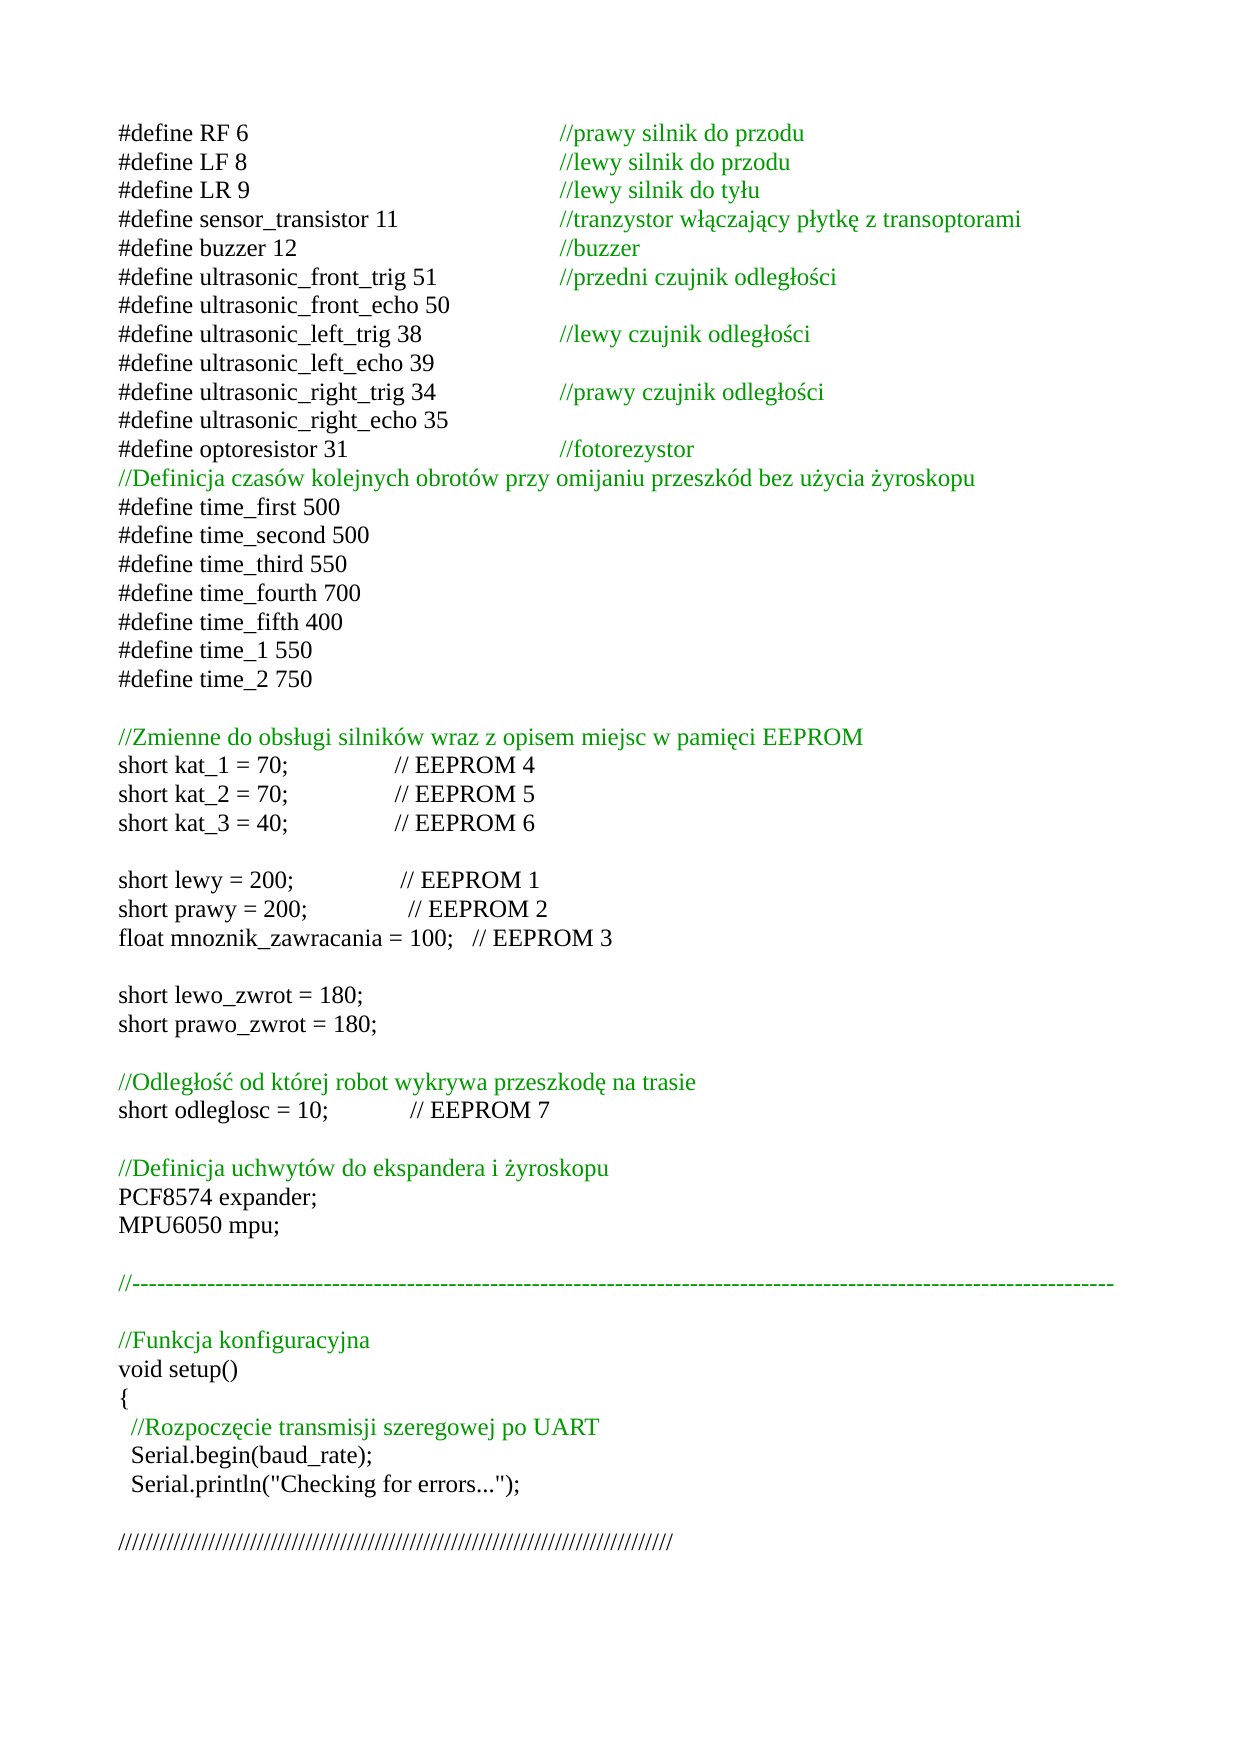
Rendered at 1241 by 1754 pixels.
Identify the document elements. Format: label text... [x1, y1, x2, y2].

text #define ultrasonic_front_trig 51 //przedni czujnik odległości [118, 262, 1122, 291]
text //Definicja czasów kolejnych obrotów przy omijaniu przeszkód bez użycia żyroskopu [118, 463, 1122, 492]
text PCF8574 expander; [118, 1182, 1122, 1211]
text #define optoresistor 31 //fotorezystor [118, 434, 1122, 463]
text void setup() [118, 1354, 1122, 1383]
text #define ultrasonic_left_trig 38 //lewy czujnik odległości [118, 319, 1122, 348]
text #define time_fifth 400 [118, 607, 1122, 636]
text short kat_1 = 70; // EEPROM 4 [118, 751, 1122, 779]
text #define time_second 500 [118, 521, 1122, 549]
text short prawy = 200; // EEPROM 2 [118, 894, 1122, 923]
text short kat_2 = 70; // EEPROM 5 [118, 779, 1122, 808]
text #define time_first 500 [118, 492, 1122, 521]
text //Zmienne do obsługi silników wraz z opisem miejsc w pamięci EEPROM [118, 722, 1122, 751]
text #define ultrasonic_right_echo 35 [118, 406, 1122, 434]
text short lewo_zwrot = 180; [118, 981, 1122, 1009]
text //Rozpoczęcie transmisji szeregowej po UART [118, 1412, 1122, 1441]
text //Funkcja konfiguracyjna [118, 1326, 1122, 1354]
text short lewy = 200; // EEPROM 1 [118, 866, 1122, 894]
text #define LR 9 //lewy silnik do tyłu [118, 176, 1122, 204]
text MPU6050 mpu; [118, 1211, 1122, 1239]
text float mnoznik_zawracania = 100; // EEPROM 3 [118, 923, 1122, 952]
text //////////////////////////////////////////////////////////////////////////////// [118, 1527, 1122, 1556]
text #define RF 6 //prawy silnik do przodu [118, 118, 1122, 147]
text #define time_2 750 [118, 664, 1122, 693]
text Serial.println("Checking for errors..."); [118, 1469, 1122, 1498]
text short odleglosc = 10; // EEPROM 7 [118, 1096, 1122, 1124]
text #define ultrasonic_right_trig 34 //prawy czujnik odległości [118, 377, 1122, 406]
text //---------------------------------------------------------------------------------------------------------------------- [118, 1268, 1122, 1297]
text { [118, 1383, 1122, 1412]
text #define ultrasonic_front_echo 50 [118, 291, 1122, 319]
text //Odległość od której robot wykrywa przeszkodę na trasie [118, 1067, 1122, 1096]
text #define ultrasonic_left_echo 39 [118, 348, 1122, 377]
text #define sensor_transistor 11 //tranzystor włączający płytkę z transoptorami [118, 204, 1122, 233]
text short kat_3 = 40; // EEPROM 6 [118, 808, 1122, 837]
text Serial.begin(baud_rate); [118, 1441, 1122, 1469]
text #define LF 8 //lewy silnik do przodu [118, 147, 1122, 176]
text short prawo_zwrot = 180; [118, 1009, 1122, 1038]
text #define time_third 550 [118, 549, 1122, 578]
text //Definicja uchwytów do ekspandera i żyroskopu [118, 1153, 1122, 1182]
text #define time_fourth 700 [118, 578, 1122, 607]
text #define time_1 550 [118, 636, 1122, 664]
text #define buzzer 12 //buzzer [118, 233, 1122, 262]
